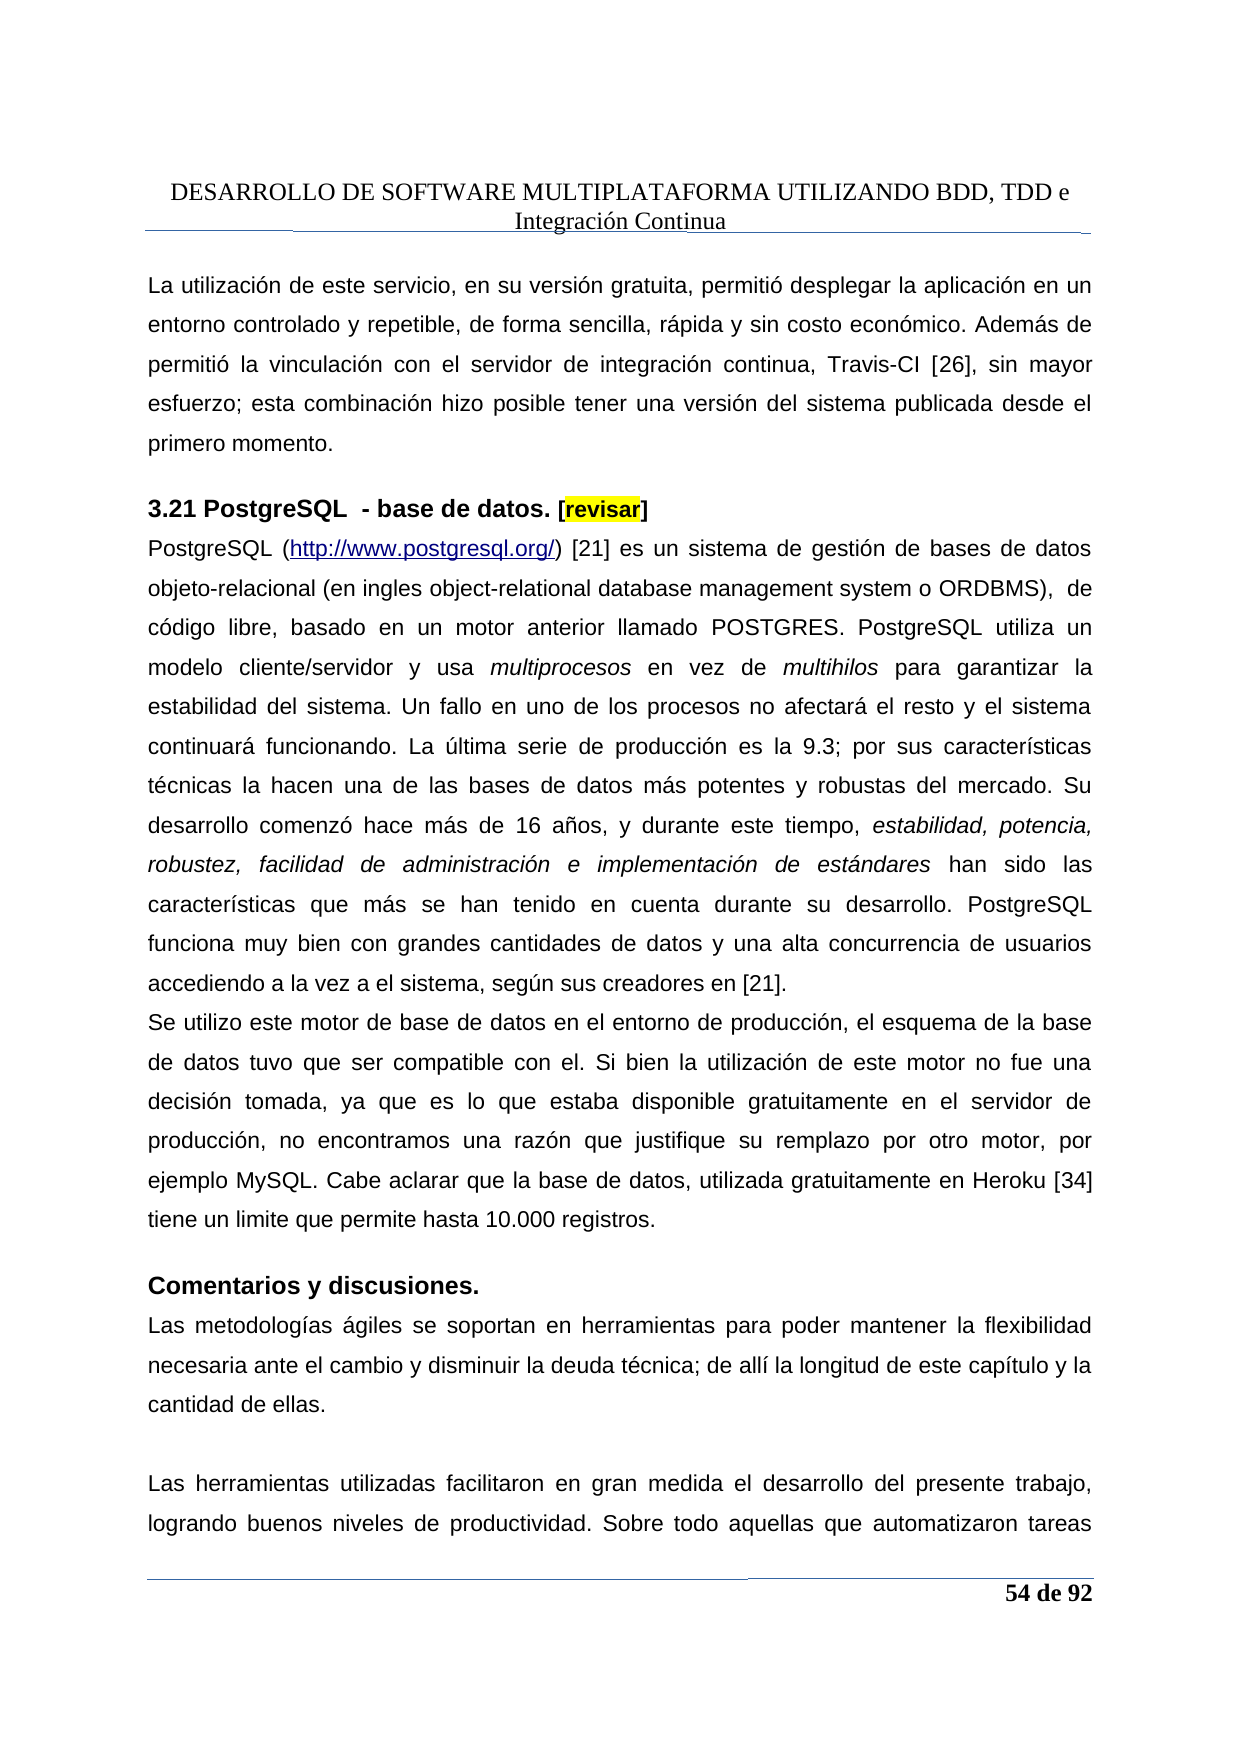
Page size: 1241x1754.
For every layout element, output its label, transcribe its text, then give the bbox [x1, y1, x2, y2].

text Las metodologías ágiles se soportan en herramientas para poder mantener la flexibilidad necesaria ante el cambio y disminuir la deuda técnica; de allí la longitud de este capítulo y la cantidad de ellas. [148, 1312, 1093, 1417]
text PostgreSQL (http://www.postgresql.org/) [21] es un sistema de gestión de bases de datos objeto-relacional (en ingles object-relational database management system o ORDBMS), de código libre, basado en un motor anterior llamado POSTGRES. PostgreSQL utiliza un modelo cliente/servidor y usa multiprocesos en vez de multihilos para garantizar la estabilidad del sistema. Un fallo en uno de los procesos no afectará el resto y el sistema continuará funcionando. La última serie de producción es la 9.3; por sus características técnicas la hacen una de las bases de datos más potentes y robustas del mercado. Su desarrollo comenzó hace más de 16 años, y durante este tiempo, estabilidad, potencia, robustez, facilidad de administración e implementación de estándares han sido las características que más se han tenido en cuenta durante su desarrollo. PostgreSQL funciona muy bien con grandes cantidades de datos y una alta concurrencia de usuarios accediendo a la vez a el sistema, según sus creadores en [21]. [148, 535, 1093, 996]
text Las herramientas utilizadas facilitaron en gran medida el desarrollo del presente trabajo, logrando buenos niveles de productividad. Sobre todo aquellas que automatizaron tareas [148, 1470, 1093, 1536]
text La utilización de este servicio, en su versión gratuita, permitió desplegar la aplicación en un entorno controlado y repetible, de forma sencilla, rápida y sin costo económico. Además de permitió la vinculación con el servidor de integración continua, Travis-CI [26], sin mayor esfuerzo; esta combinación hizo posible tener una versión del sistema publicada desde el primero momento. [148, 272, 1093, 456]
subtitle 3.21 PostgreSQL - base de datos. [revisar] [148, 494, 1093, 523]
subtitle Comentarios y discusiones. [148, 1271, 1093, 1300]
text Se utilizo este motor de base de datos en el entorno de producción, el esquema de la base de datos tuvo que ser compatible con el. Si bien la utilización de este motor no fue una decisión tomada, ya que es lo que estaba disponible gratuitamente en el servidor de producción, no encontramos una razón que justifique su remplazo por otro motor, por ejemplo MySQL. Cabe aclarar que la base de datos, utilizada gratuitamente en Heroku [34] tiene un limite que permite hasta 10.000 registros. [148, 1009, 1093, 1233]
